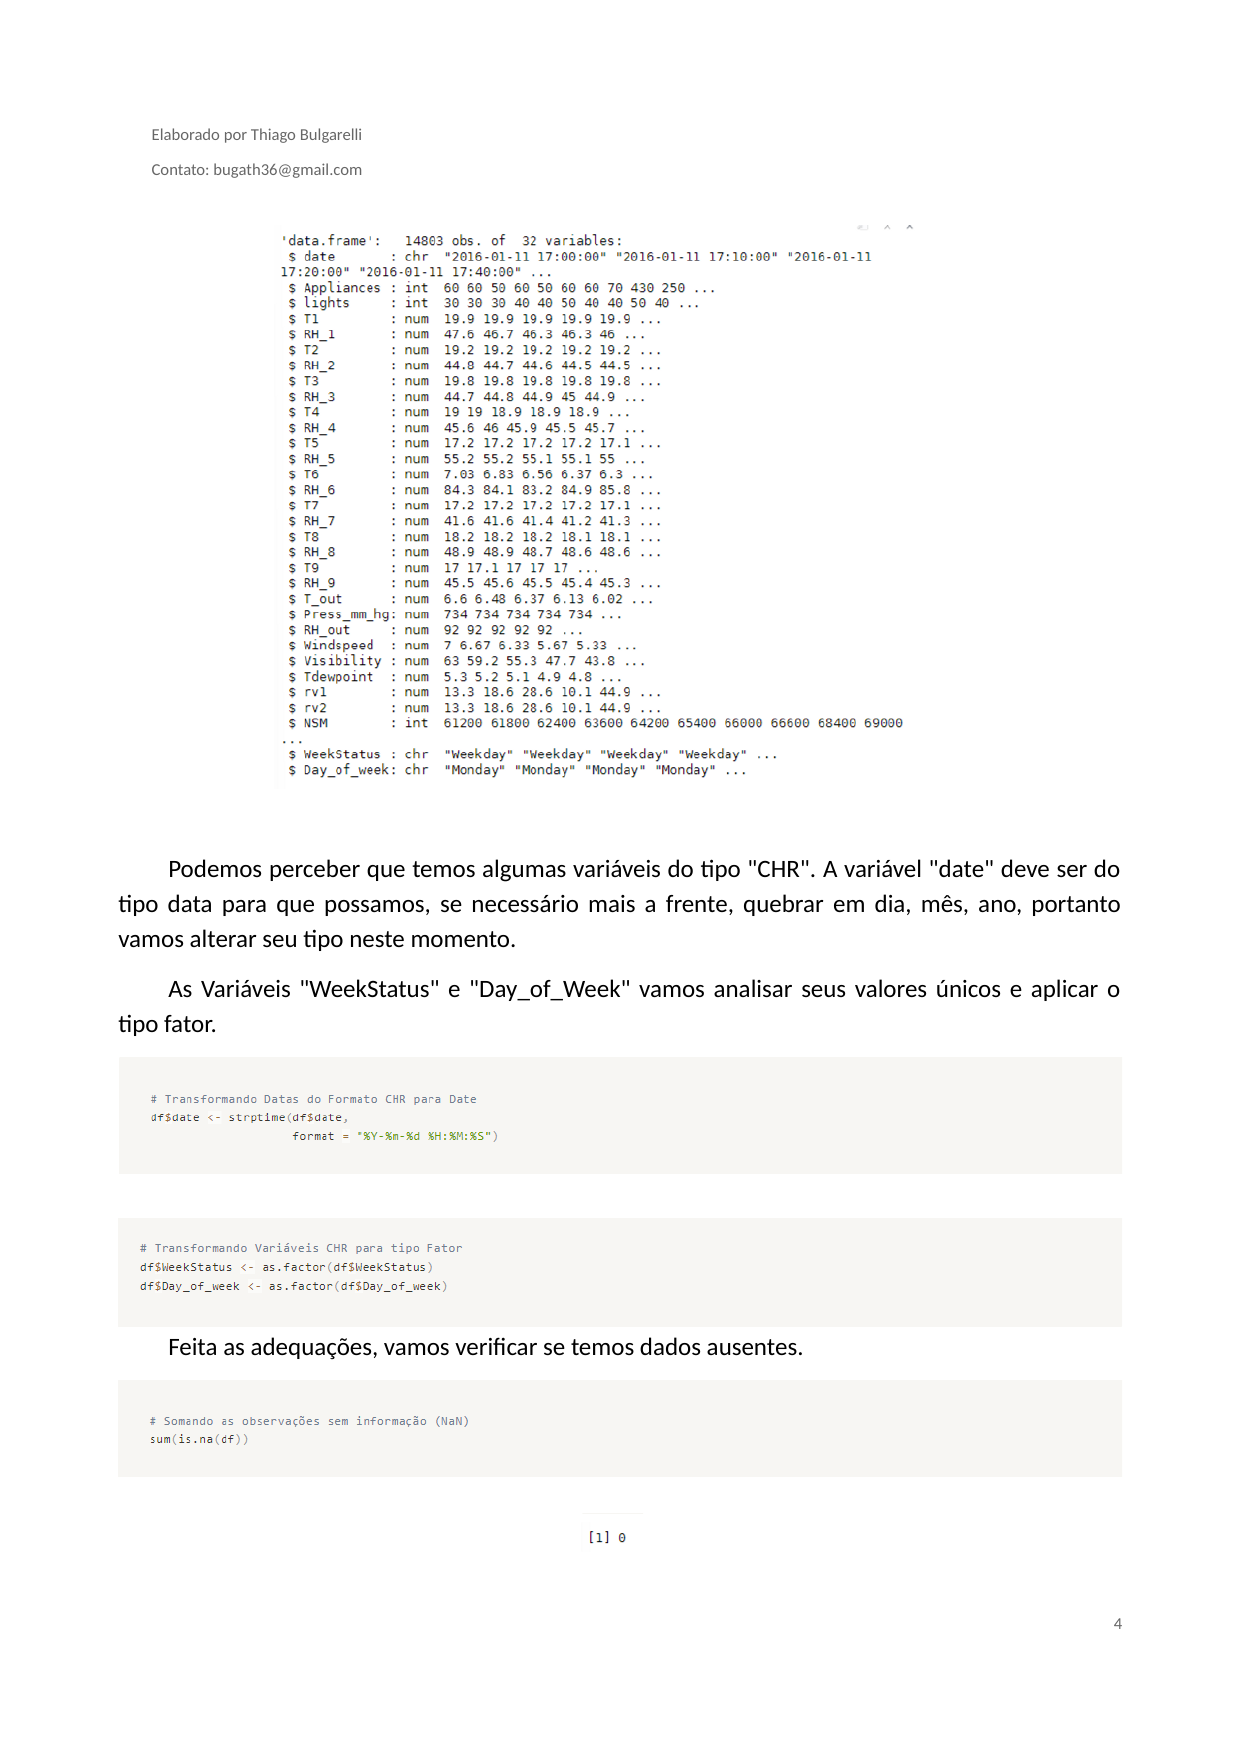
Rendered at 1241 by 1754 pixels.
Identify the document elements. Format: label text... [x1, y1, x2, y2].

picture [273, 225, 952, 789]
picture [118, 1057, 1123, 1174]
text Podemos perceber que temos algumas variáveis do tipo "CHR". A variável "date" deve ser do tipo data para que possamos, se necessário mais a frente, quebrar em dia, mês, ano, portanto vamos alterar seu tipo neste momento. [118, 854, 1122, 954]
picture [118, 1380, 1123, 1477]
text Feita as adequações, vamos verificar se temos dados ausentes. [118, 1327, 1122, 1362]
text As Variáveis "WeekStatus" e "Day_of_Week" vamos analisar seus valores únicos e aplicar o tipo fator. [118, 973, 1122, 1039]
picture [118, 1218, 1123, 1327]
